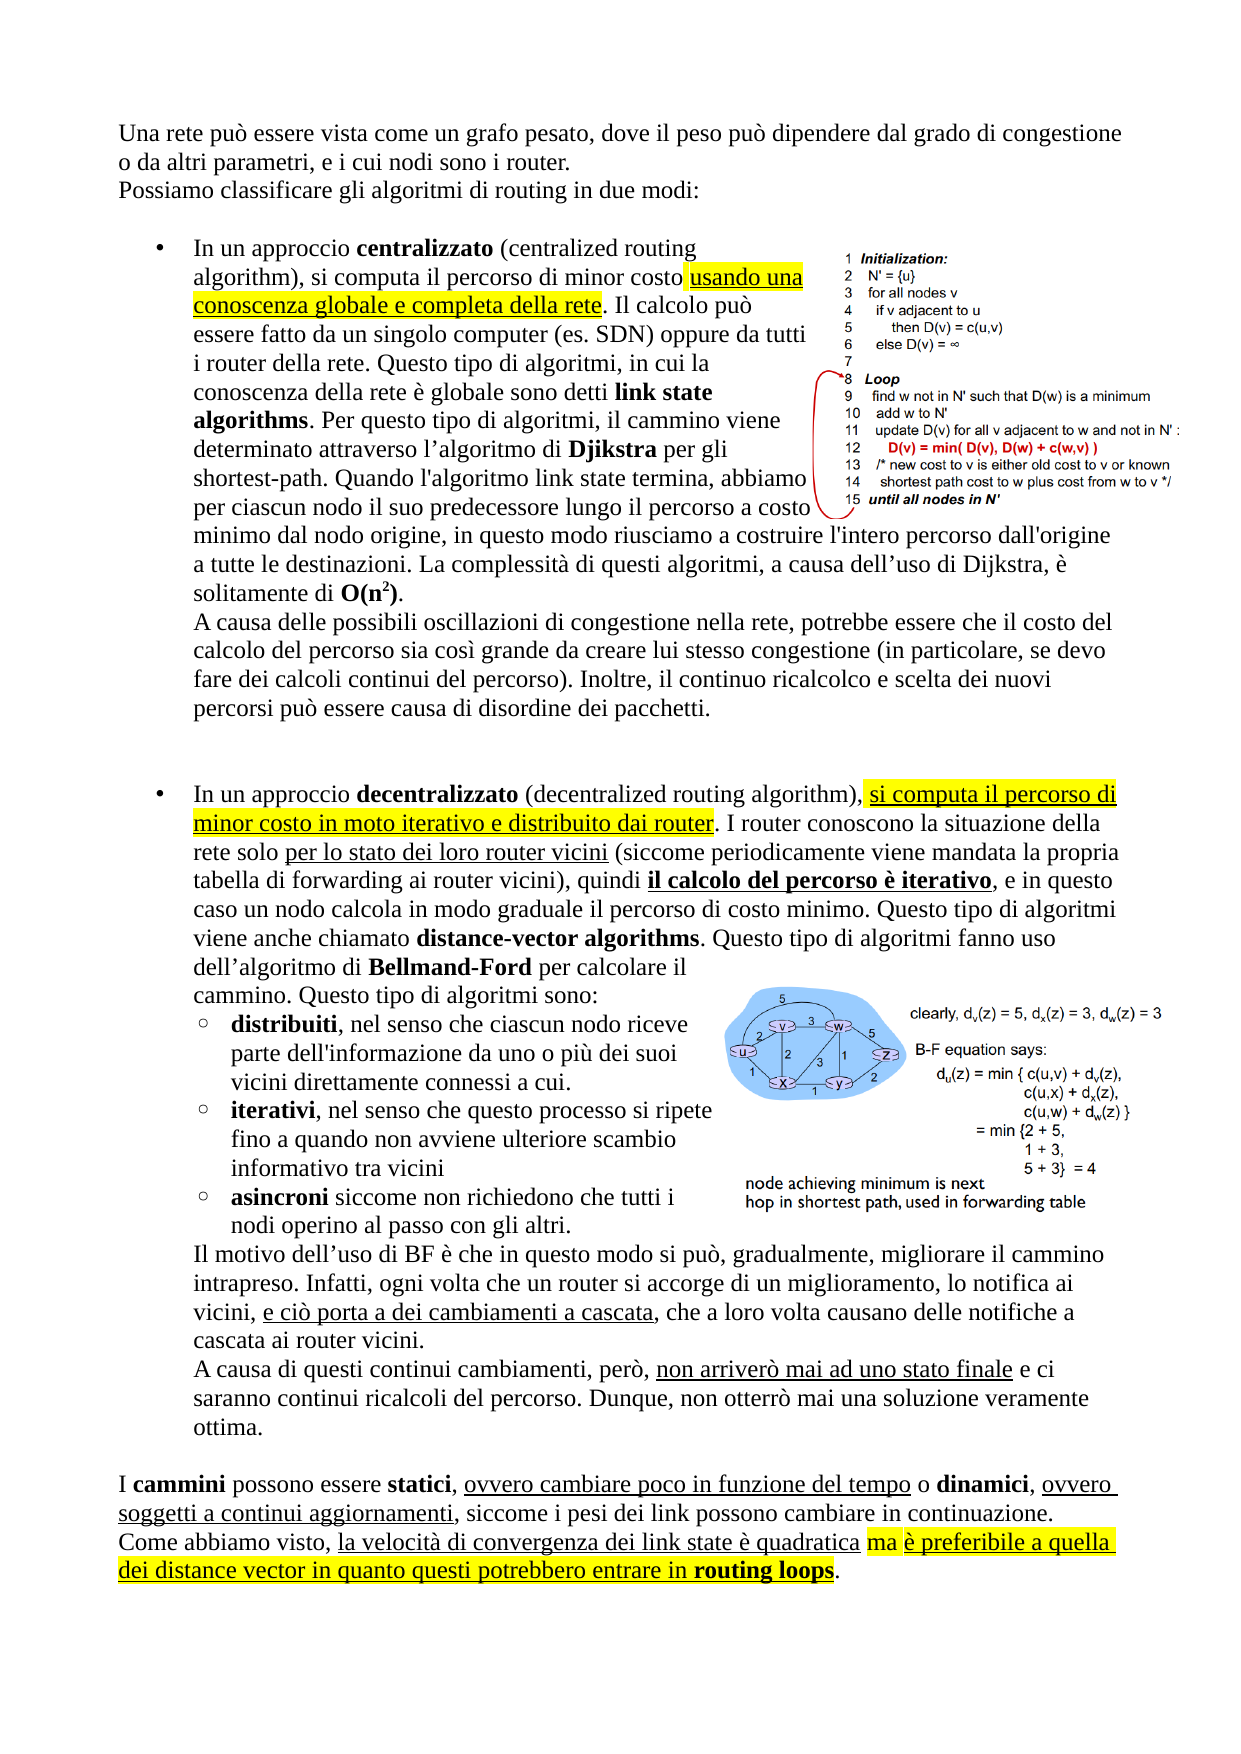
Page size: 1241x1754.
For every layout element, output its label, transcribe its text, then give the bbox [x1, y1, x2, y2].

picture [812, 245, 1188, 519]
list Il motivo dell’uso di BF è che in questo modo si può, gradualmente, migliorare il cammino intrapreso. Infatti, ogni volta che un router si accorge di un miglioramento, lo notifica ai vicini, e ciò porta a dei cambiamenti a cascata, che a loro volta causano delle notifiche a cascata ai router vicini. [156, 1239, 1122, 1354]
list In un approccio decentralizzato (decentralized routing algorithm), si computa il percorso di minor costo in moto iterativo e distribuito dai router. I router conoscono la situazione della rete solo per lo stato dei loro router vicini (siccome periodicamente viene mandata la propria tabella di forwarding ai router vicini), quindi il calcolo del percorso è iterativo, e in questo caso un nodo calcola in modo graduale il percorso di costo minimo. Questo tipo di algoritmi viene anche chiamato distance-vector algorithms. Questo tipo di algoritmi fanno uso dell’algoritmo di Bellmand-Ford per calcolare il cammino. Questo tipo di algoritmi sono: [156, 779, 1122, 1009]
list asincroni siccome non richiedono che tutti i nodi operino al passo con gli altri. [193, 1182, 1122, 1239]
list iterativi, nel senso che questo processo si ripete fino a quando non avviene ulteriore scambio informativo tra vicini [193, 1096, 721, 1182]
list A causa delle possibili oscillazioni di congestione nella rete, potrebbe essere che il costo del calcolo del percorso sia così grande da creare lui stesso congestione (in particolare, se devo fare dei calcoli continui del percorso). Inoltre, il continuo ricalcolco e scelta dei nuovi percorsi può essere causa di disordine dei pacchetti. [156, 607, 1122, 722]
text Come abbiamo visto, la velocità di convergenza dei link state è quadratica ma è preferibile a quella dei distance vector in quanto questi potrebbero entrare in routing loops. [118, 1527, 1122, 1584]
list A causa di questi continui cambiamenti, però, non arriverò mai ad uno stato finale e ci saranno continui ricalcoli del percorso. Dunque, non otterrò mai una soluzione veramente ottima. [156, 1354, 1122, 1441]
list In un approccio centralizzato (centralized routing algorithm), si computa il percorso di minor costo usando una conoscenza globale e completa della rete. Il calcolo può essere fatto da un singolo computer (es. SDN) oppure da tutti i router della rete. Questo tipo di algoritmi, in cui la conoscenza della rete è globale sono detti link state algorithms. Per questo tipo di algoritmi, il cammino viene determinato attraverso l’algoritmo di Djikstra per gli shortest-path. Quando l'algoritmo link state termina, abbiamo per ciascun nodo il suo predecessore lungo il percorso a costo minimo dal nodo origine, in questo modo riusciamo a costruire l'intero percorso dall'origine a tutte le destinazioni. La complessità di questi algoritmi, a causa dell’uso di Dijkstra, è solitamente di O(n2). [156, 233, 1122, 607]
list distribuiti, nel senso che ciascun nodo riceve parte dell'informazione da uno o più dei suoi vicini direttamente connessi a cui. [193, 1009, 721, 1096]
text Possiamo classificare gli algoritmi di routing in due modi: [118, 176, 1122, 204]
text Una rete può essere vista come un grafo pesato, dove il peso può dipendere dal grado di congestione o da altri parametri, e i cui nodi sono i router. [118, 118, 1122, 176]
picture [721, 973, 1172, 1220]
text I cammini possono essere statici, ovvero cambiare poco in funzione del tempo o dinamici, ovvero soggetti a continui aggiornamenti, siccome i pesi dei link possono cambiare in continuazione. [118, 1469, 1122, 1527]
